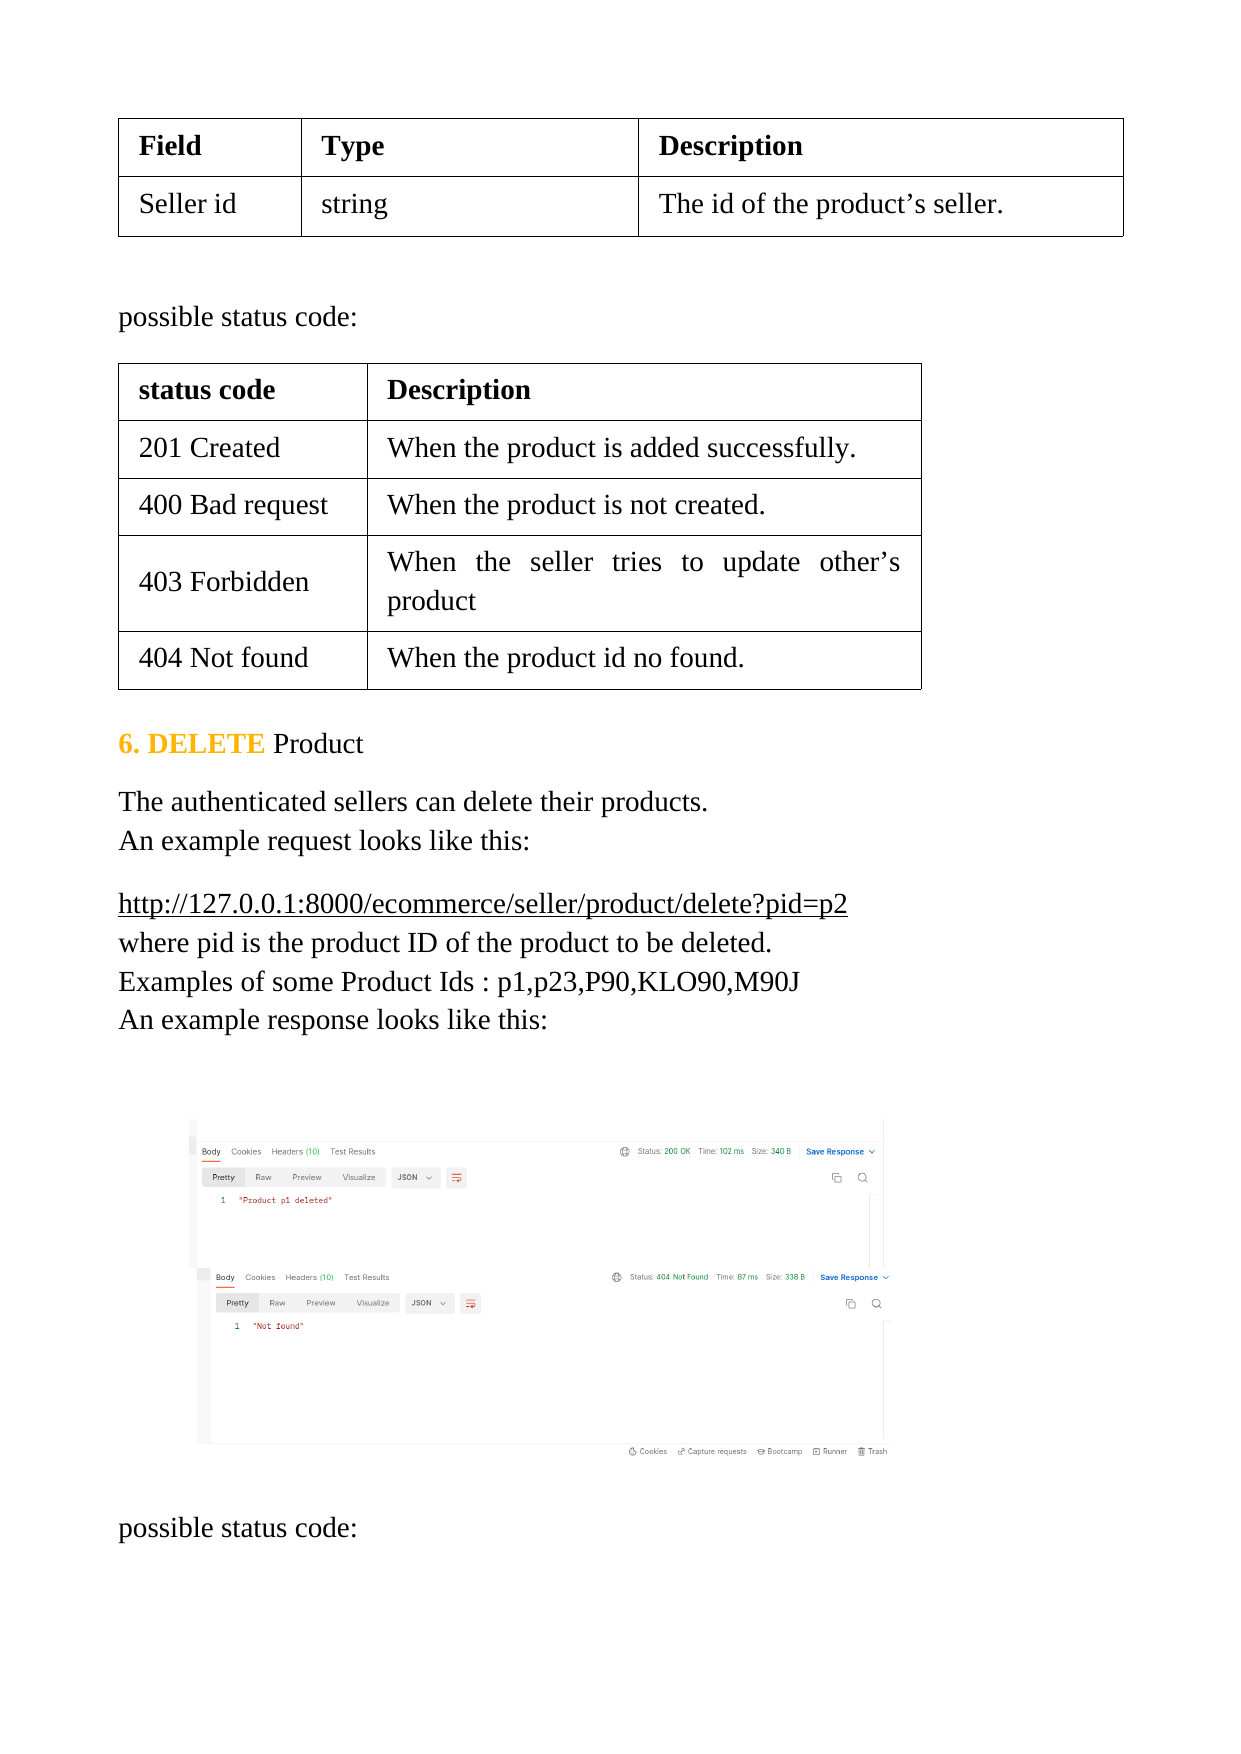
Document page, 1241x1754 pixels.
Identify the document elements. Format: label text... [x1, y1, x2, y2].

table_cell 400 Bad request [119, 479, 367, 535]
text possible status code: [118, 299, 1122, 333]
table_cell When the product id no found. [368, 632, 921, 688]
table_cell Seller id [119, 177, 301, 236]
text where pid is the product ID of the product to be deleted. [118, 925, 1122, 959]
table_cell When the product is added successfully. [368, 421, 921, 478]
table_header Field [119, 119, 301, 176]
table_cell When the product is not created. [368, 479, 921, 535]
text An example response looks like this: [118, 1002, 1122, 1036]
text An example request looks like this: [118, 823, 1122, 857]
text The authenticated sellers can delete their products. [118, 784, 1122, 818]
text Examples of some Product Ids : p1,p23,P90,KLO90,M90J [118, 964, 1122, 997]
table_header Description [639, 119, 1123, 176]
table_header Type [302, 119, 638, 176]
text 6. DELETE Product [118, 726, 1122, 759]
table_cell The id of the product’s seller. [639, 177, 1123, 236]
table_cell string [302, 177, 638, 236]
table_cell 201 Created [119, 421, 367, 478]
table_cell 403 Forbidden [119, 536, 367, 631]
table_header Description [368, 364, 921, 420]
table_cell 404 Not found [119, 632, 367, 688]
table_header status code [119, 364, 367, 420]
text http://127.0.0.1:8000/ecommerce/seller/product/delete?pid=p2 [118, 887, 1122, 920]
table_cell When the seller tries to update other’s product [368, 536, 921, 631]
text possible status code: [118, 1511, 1122, 1544]
